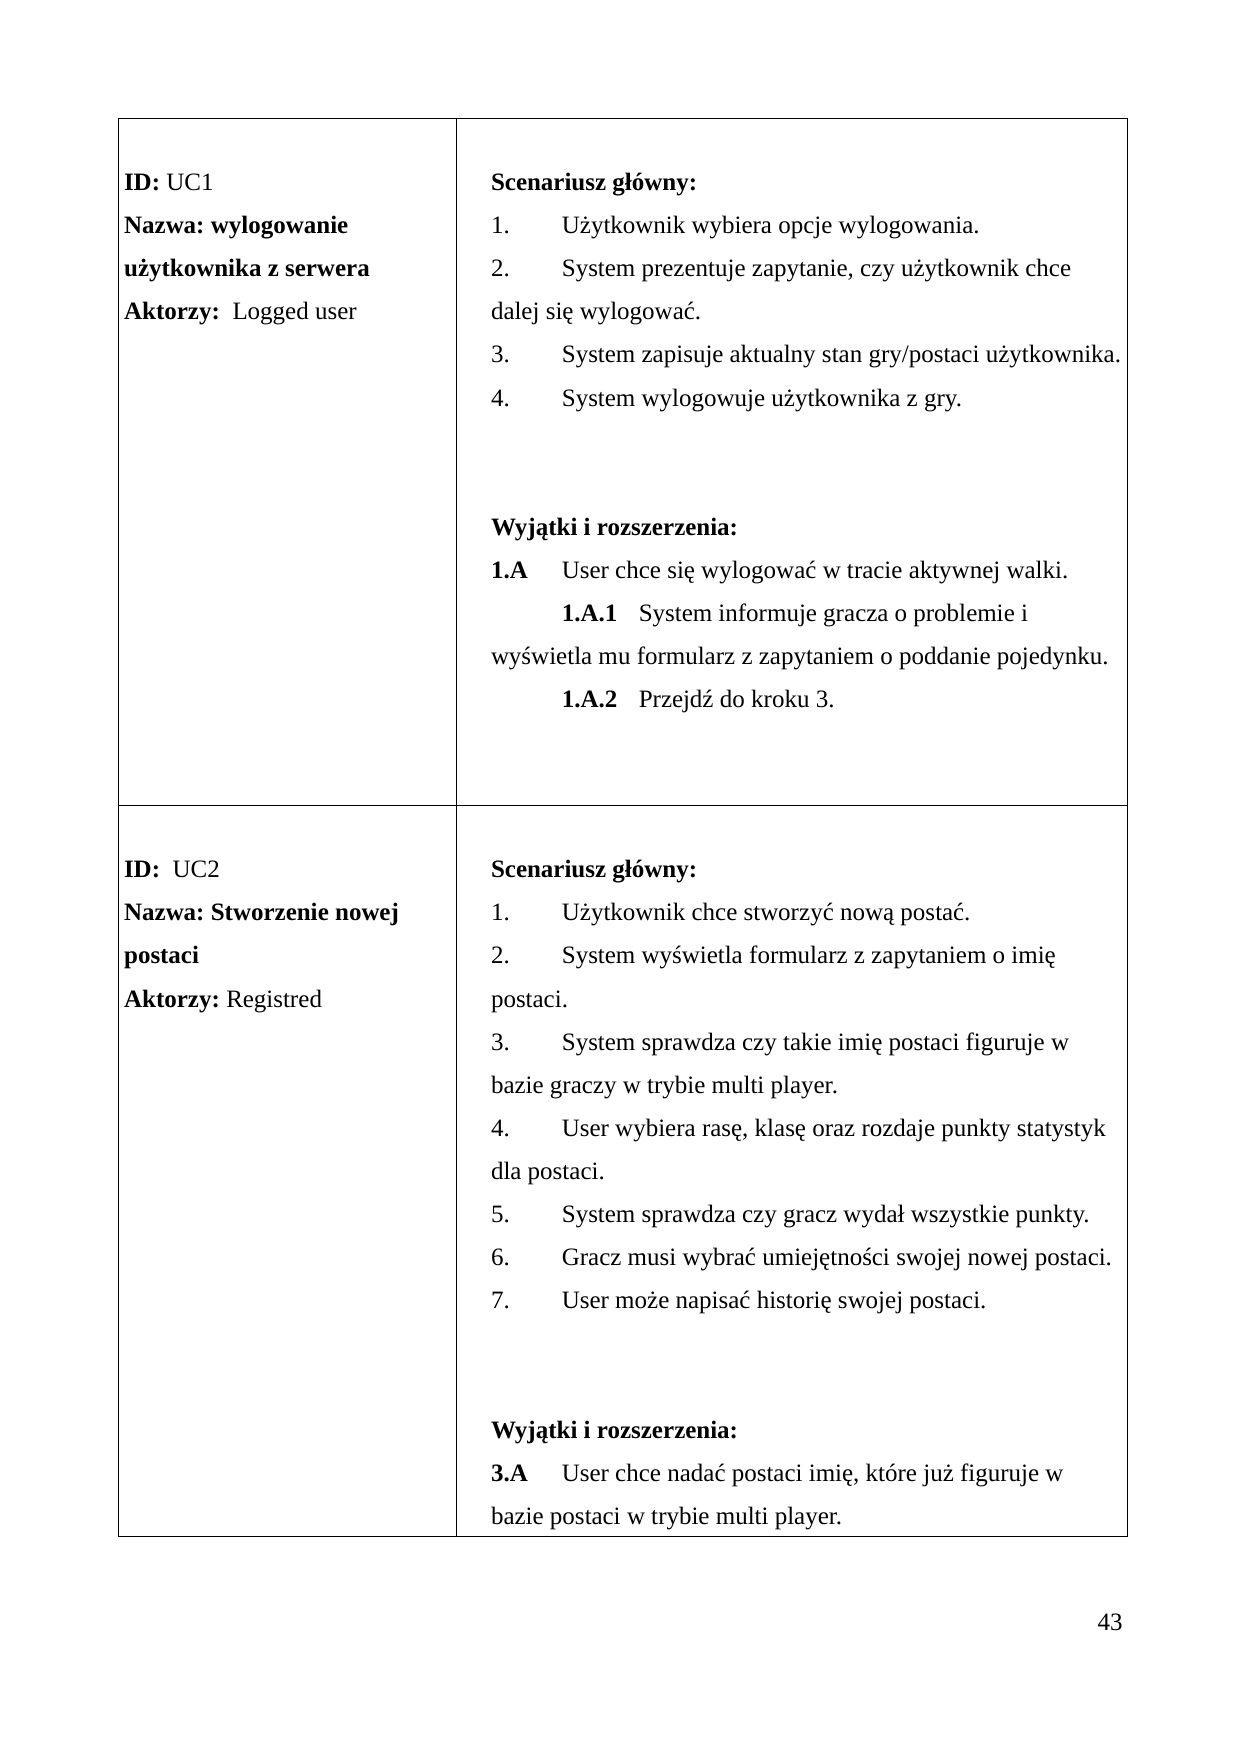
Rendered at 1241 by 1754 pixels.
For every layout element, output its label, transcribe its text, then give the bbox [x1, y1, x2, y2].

table_cell ID: UC2 Nazwa: Stworzenie nowej postaci Aktorzy: Registred [119, 806, 456, 1536]
table_cell ID: UC1 Nazwa: wylogowanie użytkownika z serwera Aktorzy: Logged user [119, 119, 456, 805]
table_cell Scenariusz główny: Użytkownik chce stworzyć nową postać. System wyświetla formularz z zapytaniem o imię postaci. System sprawdza czy takie imię postaci figuruje w bazie graczy w trybie multi player. User wybiera rasę, klasę oraz rozdaje punkty statystyk dla postaci. System sprawdza czy gracz wydał wszystkie punkty. Gracz musi wybrać umiejętności swojej nowej postaci. User może napisać historię swojej postaci. Wyjątki i rozszerzenia: 3.A User chce nadać postaci imię, które już figuruje w bazie postaci w trybie multi player. [457, 806, 1127, 1536]
table_cell Scenariusz główny: Użytkownik wybiera opcje wylogowania. System prezentuje zapytanie, czy użytkownik chce dalej się wylogować. System zapisuje aktualny stan gry/postaci użytkownika. System wylogowuje użytkownika z gry. Wyjątki i rozszerzenia: 1.A User chce się wylogować w tracie aktywnej walki. 1.A.1 System informuje gracza o problemie i wyświetla mu formularz z zapytaniem o poddanie pojedynku. 1.A.2 Przejdź do kroku 3. [457, 119, 1127, 805]
